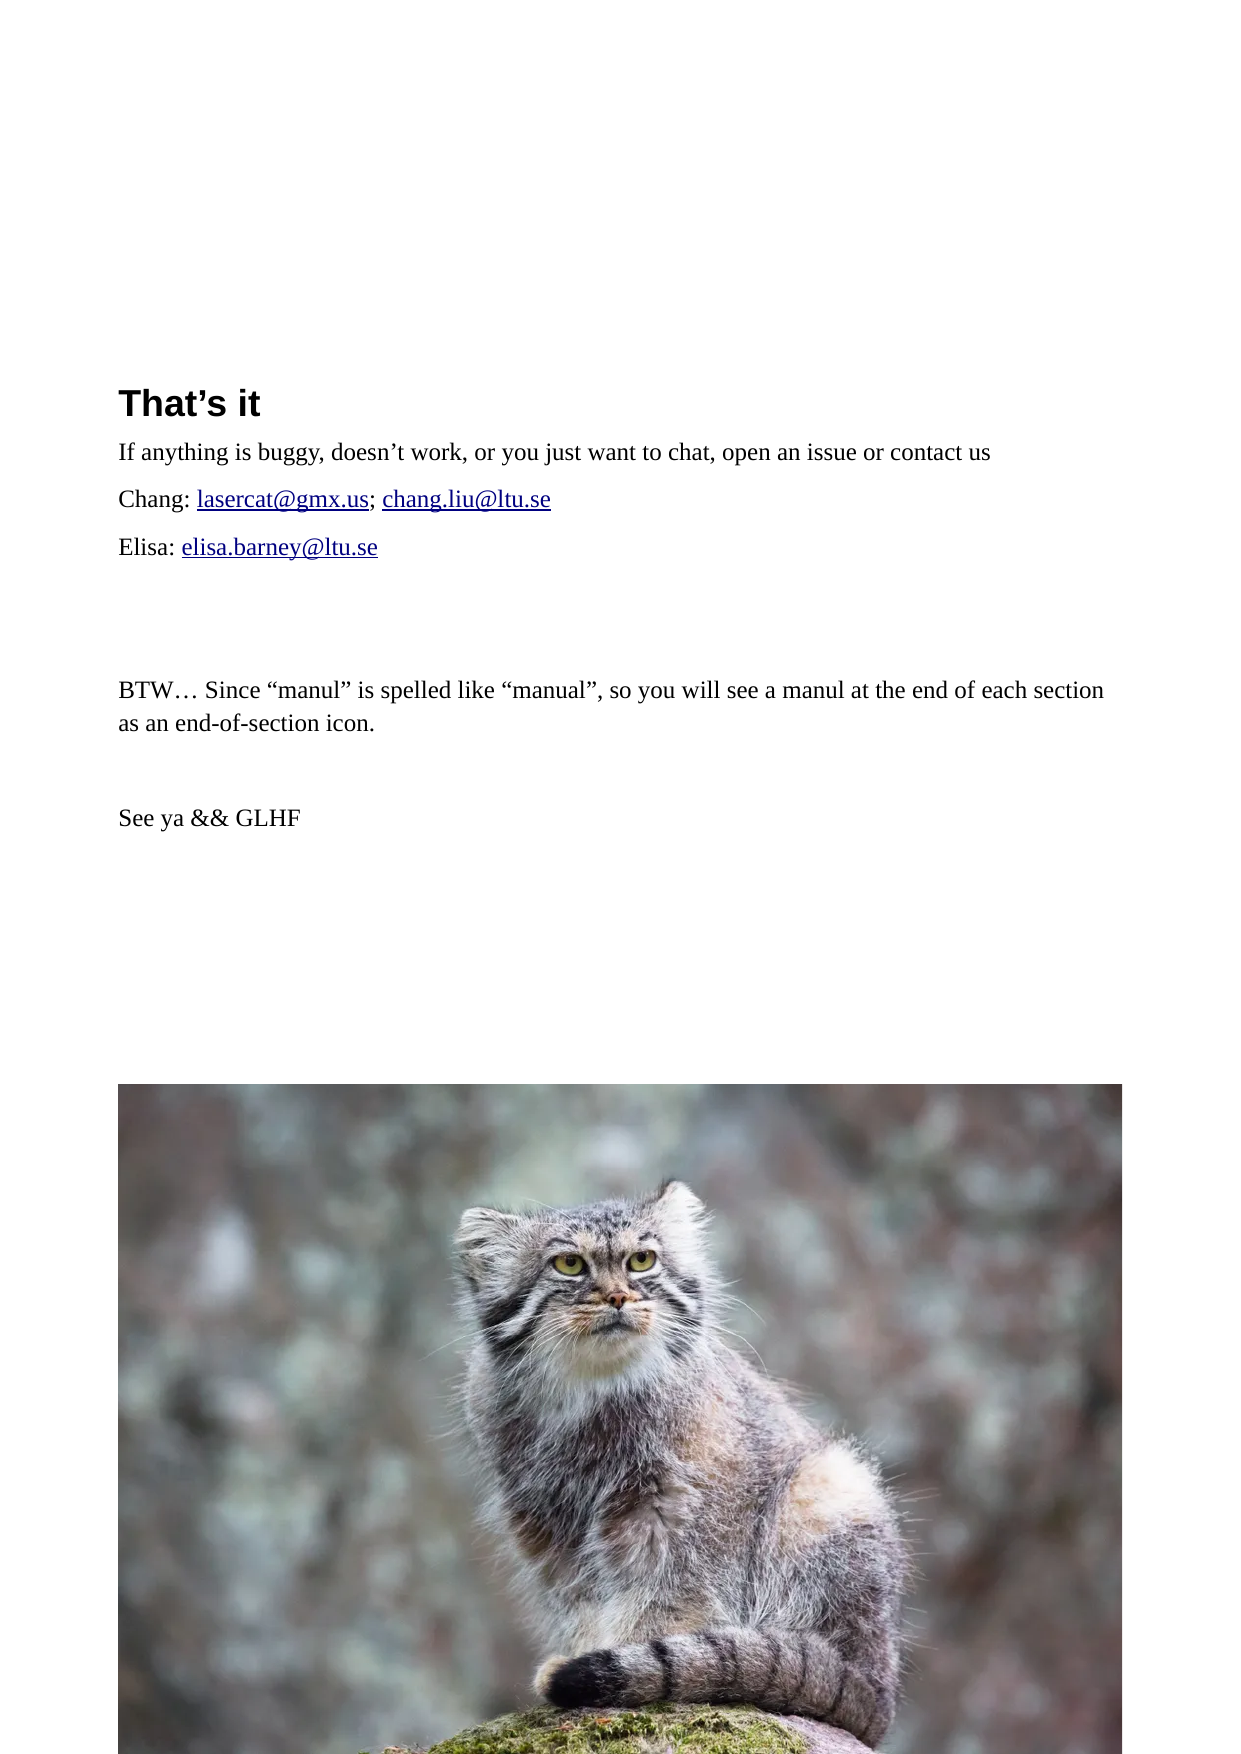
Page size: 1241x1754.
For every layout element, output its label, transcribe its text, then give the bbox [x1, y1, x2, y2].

text See ya && GLHF [118, 803, 1122, 832]
text If anything is buggy, doesn’t work, or you just want to chat, open an issue or contact us [118, 437, 1122, 466]
subtitle That’s it [118, 381, 1122, 424]
text BTW… Since “manul” is spelled like “manual”, so you will see a manul at the end of each section as an end-of-section icon. [118, 675, 1122, 737]
picture [118, 1084, 1123, 1754]
text Elisa: elisa.barney@ltu.se [118, 532, 1122, 561]
text Chang: lasercat@gmx.us; chang.liu@ltu.se [118, 484, 1122, 513]
